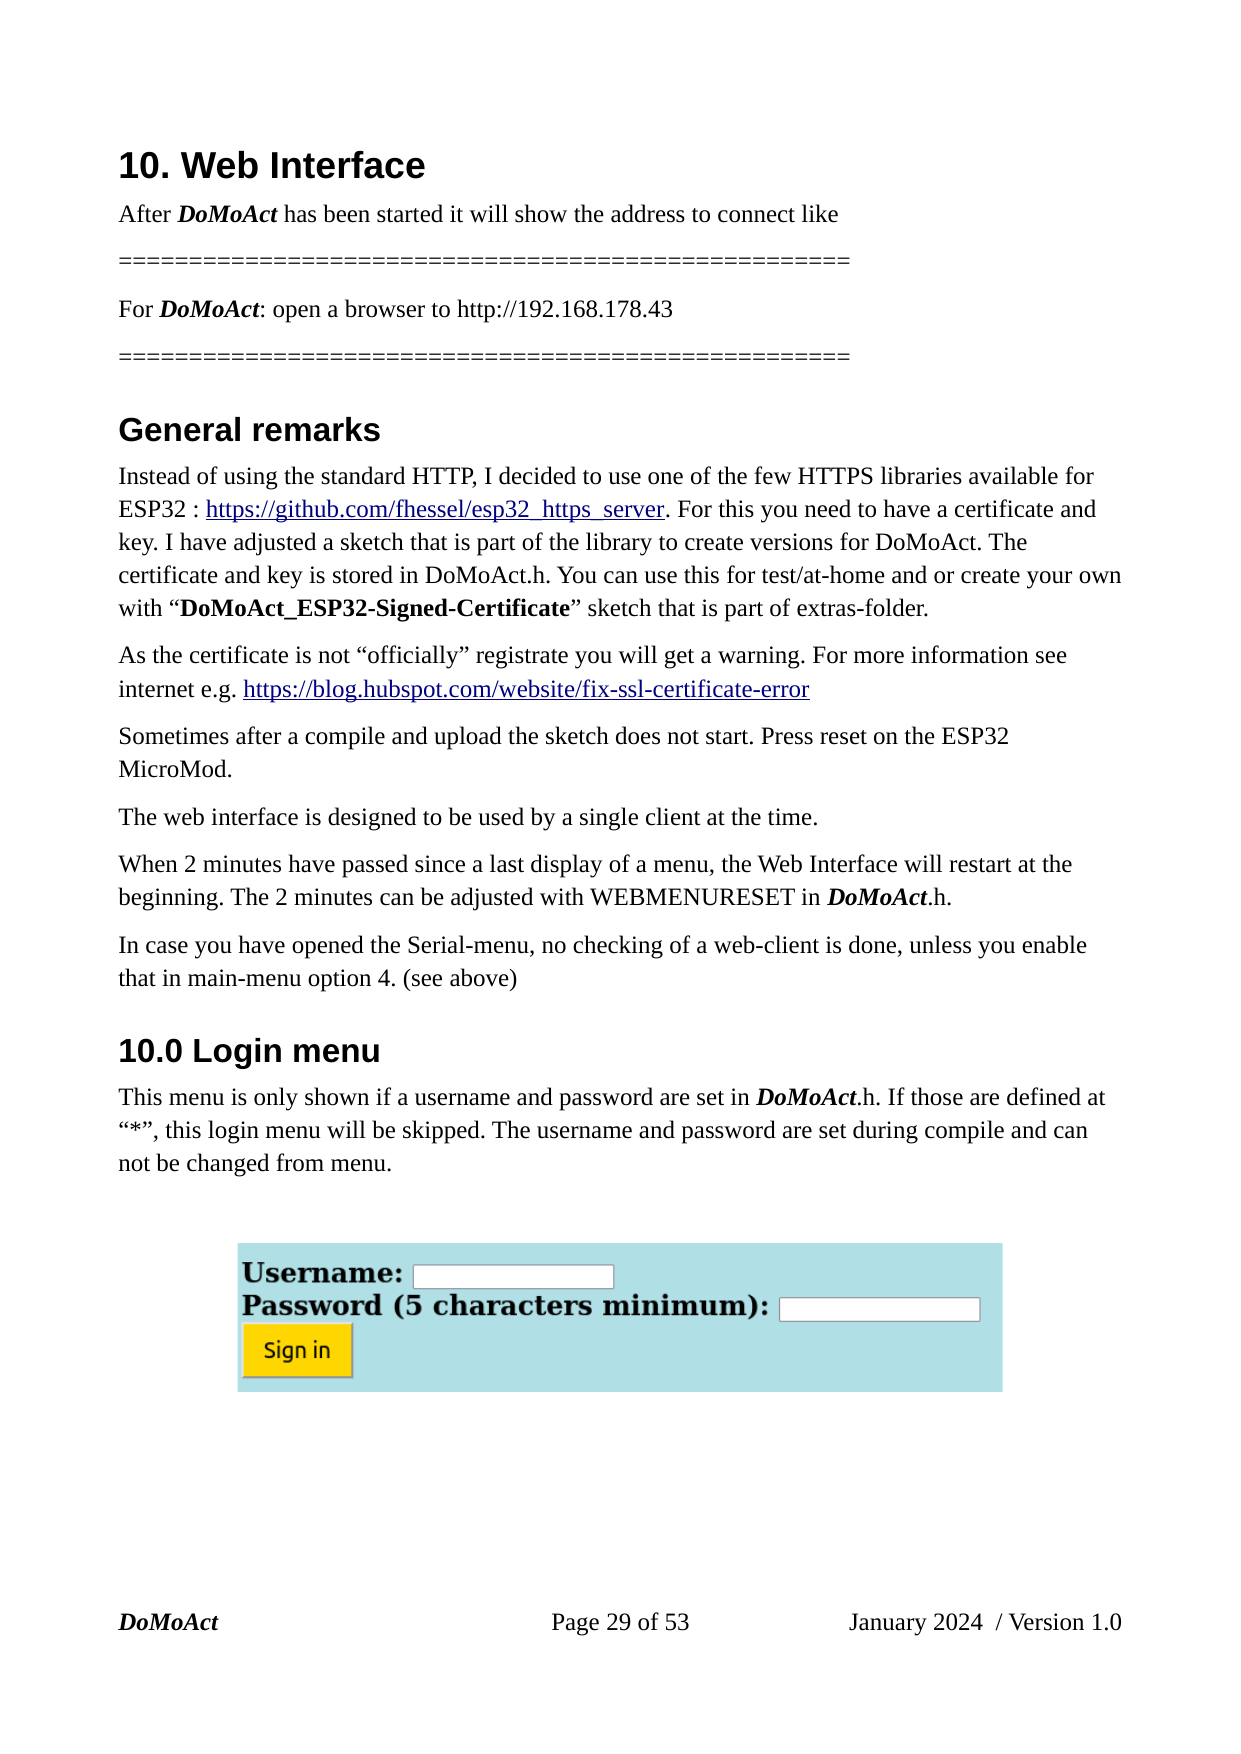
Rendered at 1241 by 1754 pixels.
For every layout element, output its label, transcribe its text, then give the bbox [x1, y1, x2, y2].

subtitle 10. Web Interface [118, 143, 1122, 186]
subtitle General remarks [118, 410, 1122, 448]
text This menu is only shown if a username and password are set in DoMoAct.h. If those are defined at “*”, this login menu will be skipped. The username and password are set during compile and can not be changed from menu. [118, 1082, 1122, 1177]
text As the certificate is not “officially” registrate you will get a warning. For more information see internet e.g. https://blog.hubspot.com/website/fix-ssl-certificate-error [118, 641, 1122, 702]
text Sometimes after a compile and upload the sketch does not start. Press reset on the ESP32 MicroMod. [118, 721, 1122, 783]
text Instead of using the standard HTTP, I decided to use one of the few HTTPS libraries available for ESP32 : https://github.com/fhessel/esp32_https_server. For this you need to have a certificate and key. I have adjusted a sketch that is part of the library to create versions for DoMoAct. The certificate and key is stored in DoMoAct.h. You can use this for test/at-home and or create your own with “DoMoAct_ESP32-Signed-Certificate” sketch that is part of extras-folder. [118, 461, 1122, 622]
text In case you have opened the Serial-menu, no checking of a web-client is done, unless you enable that in main-menu option 4. (see above) [118, 930, 1122, 992]
text ==================================================== [118, 342, 1122, 370]
text The web interface is designed to be used by a single client at the time. [118, 802, 1122, 831]
text When 2 minutes have passed since a last display of a menu, the Web Interface will restart at the beginning. The 2 minutes can be adjusted with WEBMENURESET in DoMoAct.h. [118, 849, 1122, 911]
subtitle 10.0 Login menu [118, 1032, 1122, 1070]
text After DoMoAct has been started it will show the address to connect like [118, 199, 1122, 227]
text ==================================================== [118, 246, 1122, 275]
picture [237, 1243, 1003, 1392]
text For DoMoAct: open a browser to http://192.168.178.43 [118, 294, 1122, 323]
